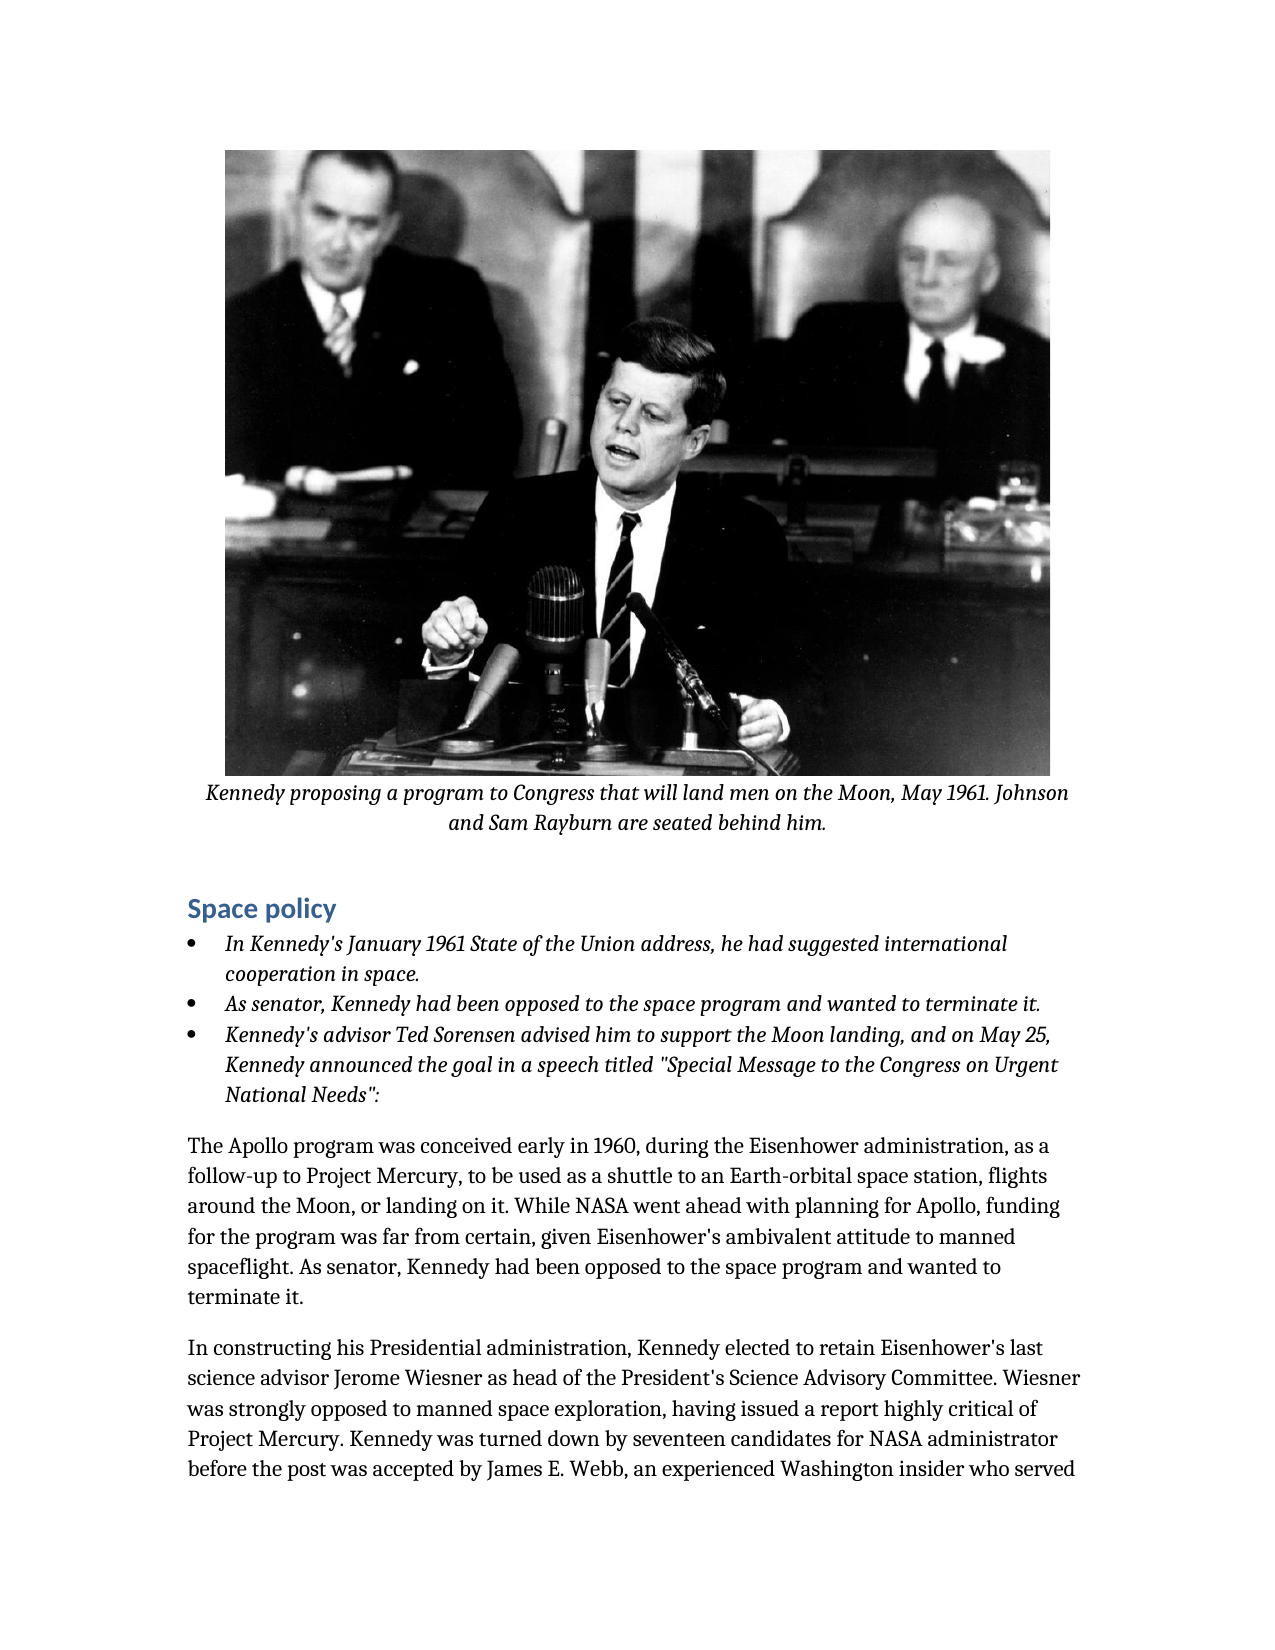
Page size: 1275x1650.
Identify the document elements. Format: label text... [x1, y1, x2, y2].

text The Apollo program was conceived early in 1960, during the Eisenhower administration, as a follow-up to Project Mercury, to be used as a shuttle to an Earth-orbital space station, flights around the Moon, or landing on it. While NASA went ahead with planning for Apollo, funding for the program was far from certain, given Eisenhower's ambivalent attitude to manned spaceflight. As senator, Kennedy had been opposed to the space program and wanted to terminate it. [187, 1133, 1087, 1310]
picture [225, 150, 1050, 776]
list In Kennedy's January 1961 State of the Union address, he had suggested international cooperation in space. [187, 931, 1087, 987]
list As senator, Kennedy had been opposed to the space program and wanted to terminate it. [187, 991, 1087, 1018]
subtitle Space policy [187, 890, 1087, 926]
text In constructing his Presidential administration, Kennedy elected to retain Eisenhower's last science advisor Jerome Wiesner as head of the President's Science Advisory Committee. Wiesner was strongly opposed to manned space exploration, having issued a report highly critical of Project Mercury. Kennedy was turned down by seventeen candidates for NASA administrator before the post was accepted by James E. Webb, an experienced Washington insider who served [187, 1335, 1087, 1482]
list Kennedy's advisor Ted Sorensen advised him to support the Moon landing, and on May 25, Kennedy announced the goal in a speech titled "Special Message to the Congress on Urgent National Needs": [187, 1021, 1087, 1108]
text Kennedy proposing a program to Congress that will land men on the Moon, May 1961. Johnson and Sam Rayburn are seated behind him. [187, 150, 1087, 836]
